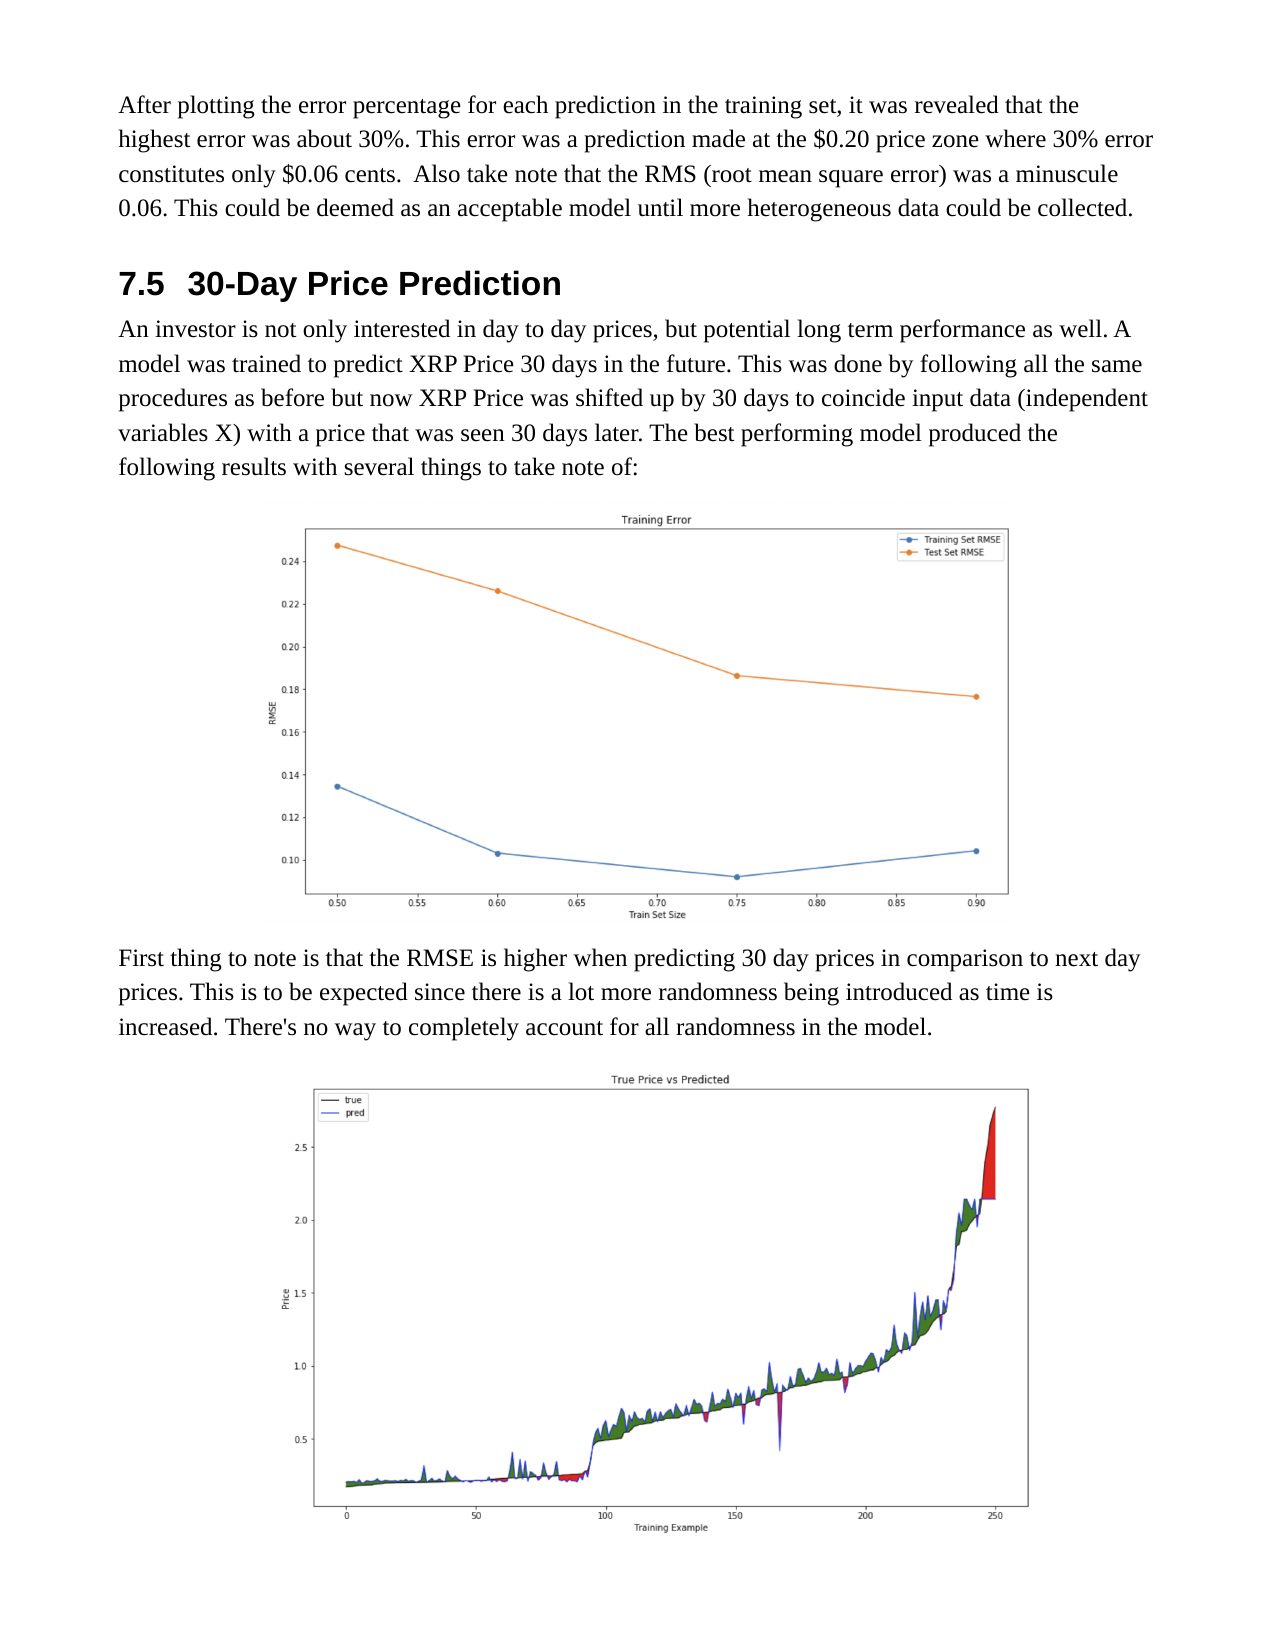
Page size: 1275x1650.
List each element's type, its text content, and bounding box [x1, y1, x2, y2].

subtitle 30-Day Price Prediction [118, 263, 1157, 302]
picture [274, 1065, 1042, 1534]
text An investor is not only interested in day to day prices, but potential long term performance as well. A model was trained to predict XRP Price 30 days in the future. This was done by following all the same procedures as before but now XRP Price was shifted up by 30 days to coincide input data (independent variables X) with a price that was seen 30 days later. The best performing model produced the following results with several things to take note of: [118, 314, 1157, 481]
picture [259, 501, 1015, 924]
text After plotting the error percentage for each prediction in the training set, it was revealed that the highest error was about 30%. This error was a prediction made at the $0.20 price zone where 30% error constitutes only $0.06 cents. Also take note that the RMS (root mean square error) was a minuscule 0.06. This could be deemed as an acceptable model until more heterogeneous data could be collected. [118, 90, 1157, 222]
text First thing to note is that the RMSE is higher when predicting 30 day prices in comparison to next day prices. This is to be expected since there is a lot more randomness being introduced as time is increased. There's no way to completely account for all randomness in the model. [118, 943, 1157, 1041]
